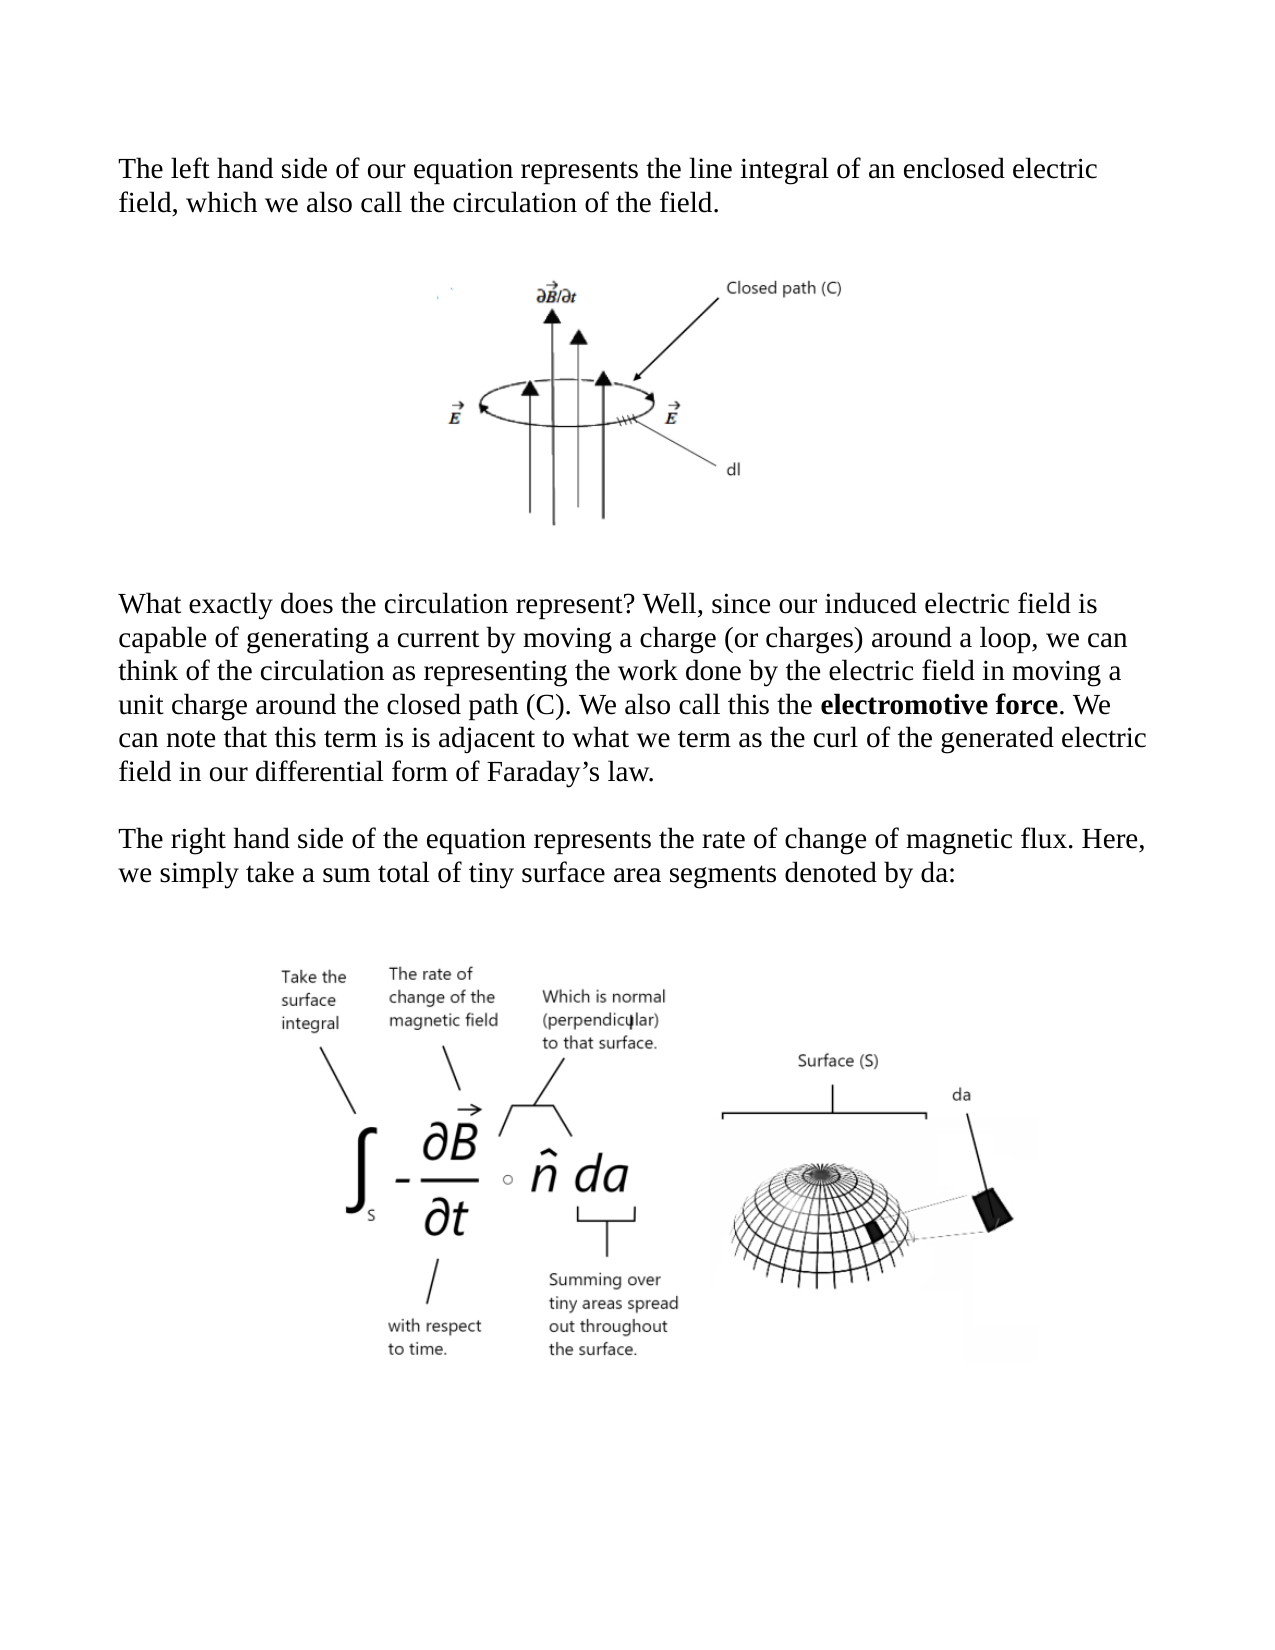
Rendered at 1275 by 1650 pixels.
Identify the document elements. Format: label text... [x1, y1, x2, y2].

text The left hand side of our equation represents the line integral of an enclosed electric field, which we also call the circulation of the field. [118, 152, 1157, 219]
text The right hand side of the equation represents the rate of change of magnetic flux. Here, we simply take a sum total of tiny surface area segments denoted by da: [118, 821, 1157, 888]
picture [420, 252, 855, 553]
text What exactly does the circulation represent? Well, since our induced electric field is capable of generating a current by moving a charge (or charges) around a loop, we can think of the circulation as representing the work done by the electric field in moving a unit charge around the closed path (C). We also call this the electromotive force. We can note that this term is is adjacent to what we term as the curl of the generated electric field in our differential form of Faraday’s law. [118, 586, 1157, 788]
picture [236, 921, 1039, 1404]
